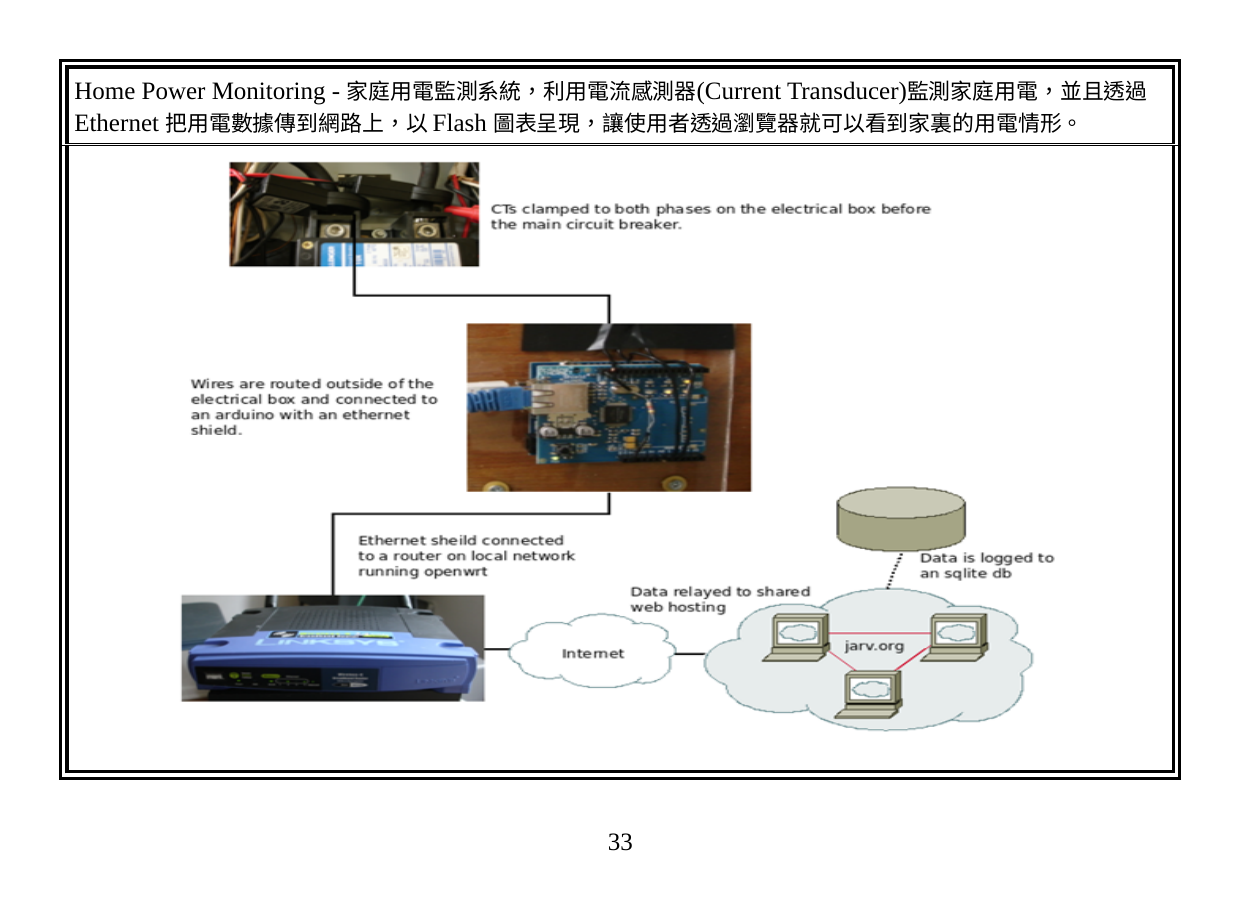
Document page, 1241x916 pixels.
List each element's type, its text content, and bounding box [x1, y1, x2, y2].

table_cell [69, 146, 1172, 770]
picture [171, 151, 1069, 736]
table_header Home Power Monitoring - 家庭用電監測系統，利用電流感測器(Current Transducer)監測家庭用電，並且透過 Ethernet 把用電數據傳到網路上，以 Flash 圖表呈現，讓使用者透過瀏覽器就可以看到家裏的用電情形。 [62, 62, 1178, 145]
table_cell [62, 146, 1178, 777]
